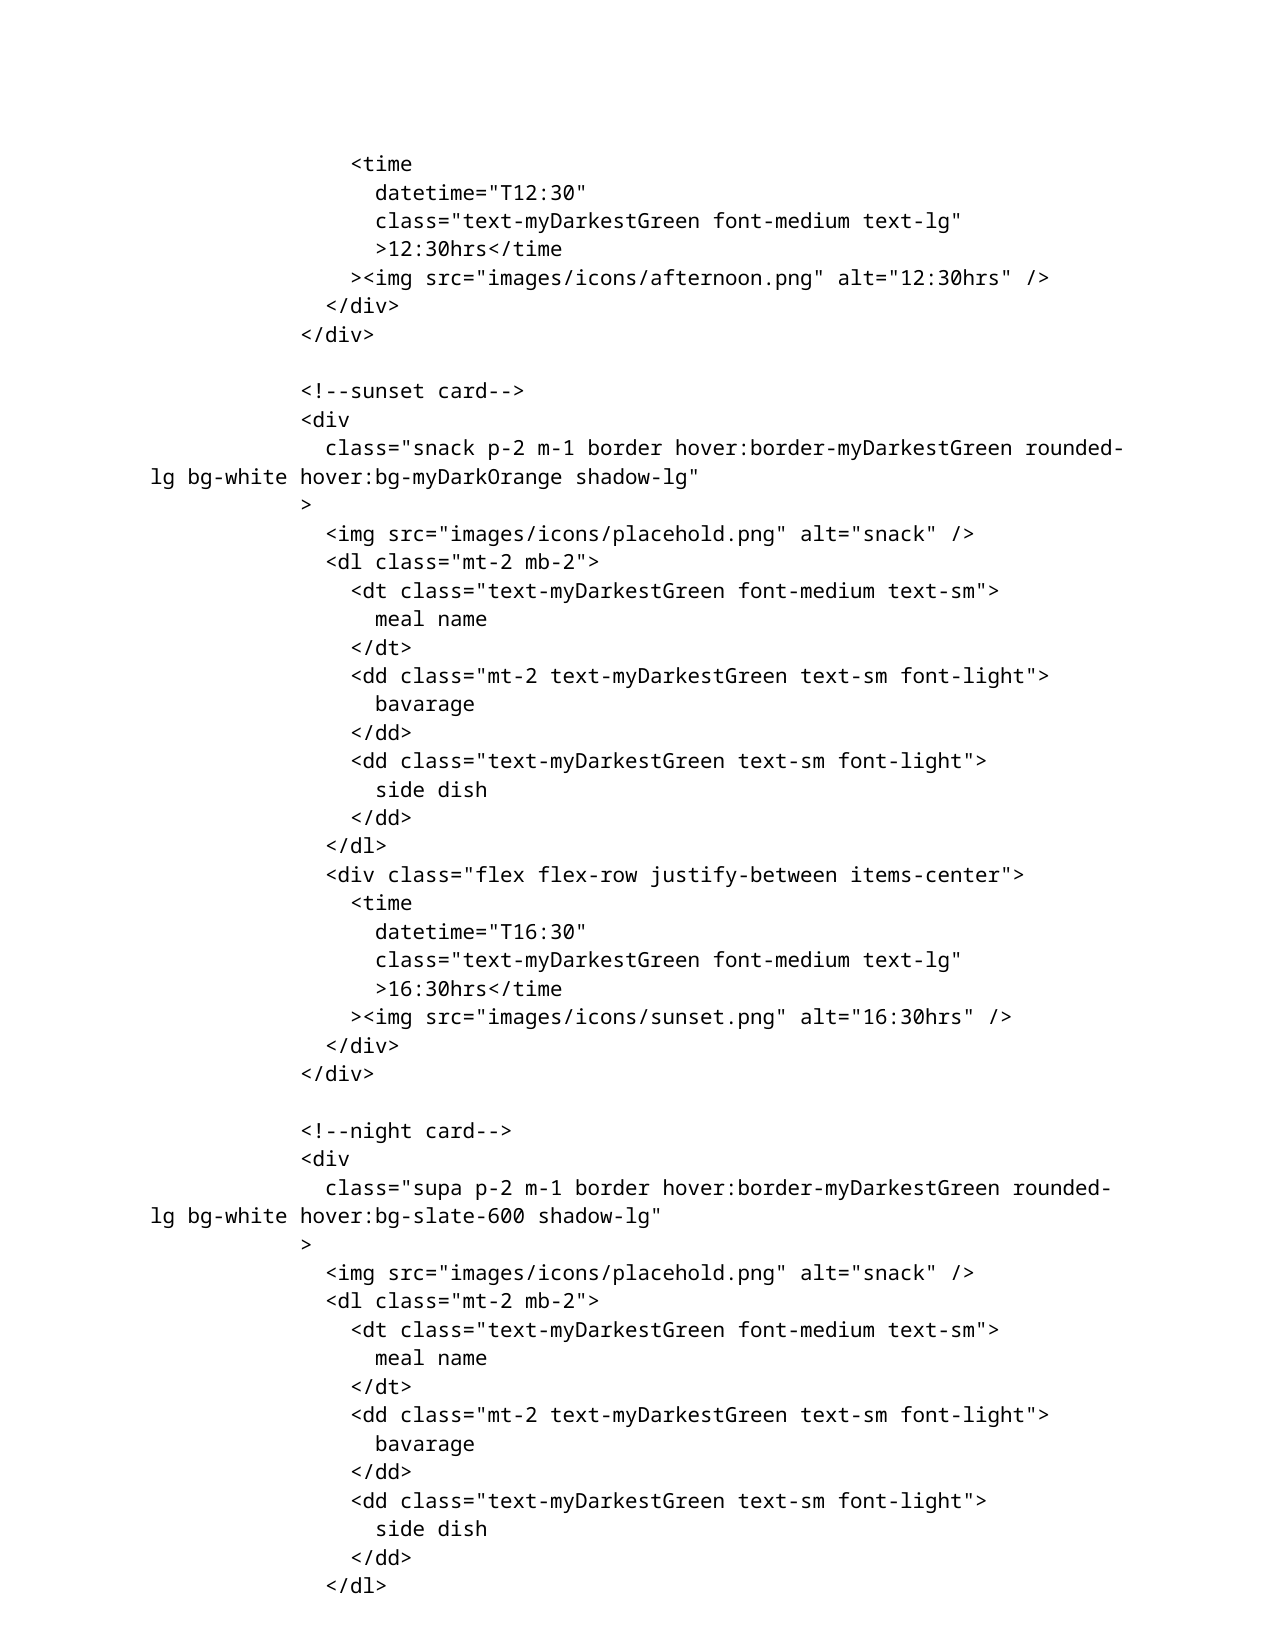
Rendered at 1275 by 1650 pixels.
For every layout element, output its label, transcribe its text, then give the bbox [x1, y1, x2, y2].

text <!--night card--> [150, 1116, 1125, 1144]
text class="text-myDarkestGreen font-medium text-lg" [150, 206, 1125, 234]
text </dd> [150, 718, 1125, 746]
text </dl> [150, 832, 1125, 860]
text <dd class="text-myDarkestGreen text-sm font-light"> [150, 1486, 1125, 1514]
text </dl> [150, 1571, 1125, 1599]
text meal name [150, 1343, 1125, 1372]
text <dt class="text-myDarkestGreen font-medium text-sm"> [150, 576, 1125, 604]
text <dl class="mt-2 mb-2"> [150, 1287, 1125, 1315]
text <dt class="text-myDarkestGreen font-medium text-sm"> [150, 1315, 1125, 1343]
text datetime="T16:30" [150, 917, 1125, 945]
text </dd> [150, 1457, 1125, 1486]
text <dd class="text-myDarkestGreen text-sm font-light"> [150, 746, 1125, 775]
text class="text-myDarkestGreen font-medium text-lg" [150, 945, 1125, 974]
text <dd class="mt-2 text-myDarkestGreen text-sm font-light"> [150, 1400, 1125, 1429]
text class="supa p-2 m-1 border hover:border-myDarkestGreen rounded-lg bg-white hover:bg-slate-600 shadow-lg" [150, 1173, 1125, 1230]
text </dt> [150, 1372, 1125, 1400]
text <img src="images/icons/placehold.png" alt="snack" /> [150, 1258, 1125, 1287]
text </dt> [150, 633, 1125, 661]
text ><img src="images/icons/sunset.png" alt="16:30hrs" /> [150, 1002, 1125, 1031]
text </dd> [150, 1543, 1125, 1571]
text <time [150, 888, 1125, 917]
text <div [150, 1144, 1125, 1173]
text </dd> [150, 803, 1125, 832]
text side dish [150, 775, 1125, 803]
text <div class="flex flex-row justify-between items-center"> [150, 860, 1125, 888]
text class="snack p-2 m-1 border hover:border-myDarkestGreen rounded-lg bg-white hover:bg-myDarkOrange shadow-lg" [150, 433, 1125, 490]
text bavarage [150, 689, 1125, 718]
text <img src="images/icons/placehold.png" alt="snack" /> [150, 519, 1125, 547]
text <dl class="mt-2 mb-2"> [150, 547, 1125, 576]
text datetime="T12:30" [150, 178, 1125, 206]
text <div [150, 405, 1125, 433]
text </div> [150, 1059, 1125, 1088]
text <time [150, 149, 1125, 178]
text ><img src="images/icons/afternoon.png" alt="12:30hrs" /> [150, 263, 1125, 291]
text </div> [150, 320, 1125, 348]
text </div> [150, 291, 1125, 320]
text > [150, 1230, 1125, 1258]
text <dd class="mt-2 text-myDarkestGreen text-sm font-light"> [150, 661, 1125, 689]
text >16:30hrs</time [150, 974, 1125, 1002]
text side dish [150, 1514, 1125, 1543]
text > [150, 490, 1125, 519]
text >12:30hrs</time [150, 234, 1125, 263]
text bavarage [150, 1429, 1125, 1457]
text meal name [150, 604, 1125, 633]
text <!--sunset card--> [150, 377, 1125, 405]
text </div> [150, 1031, 1125, 1059]
